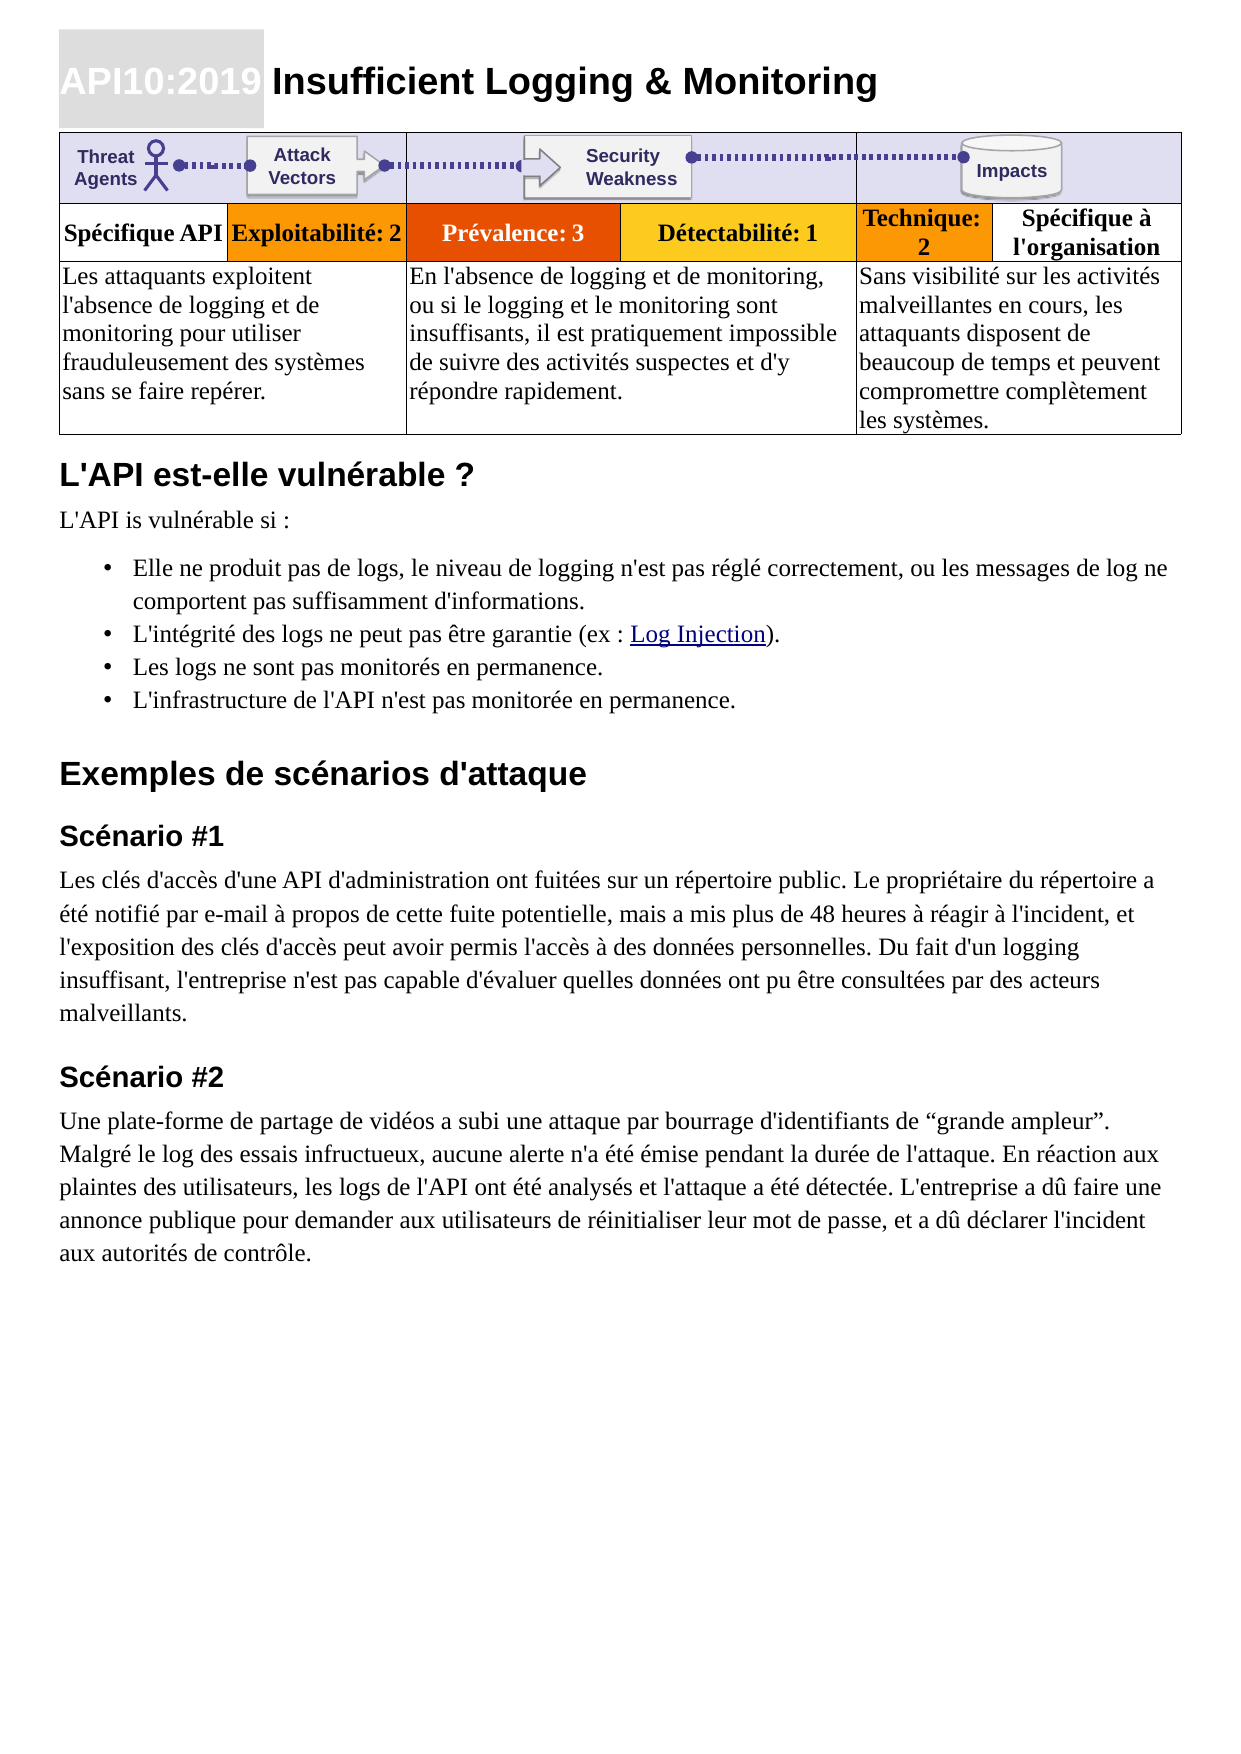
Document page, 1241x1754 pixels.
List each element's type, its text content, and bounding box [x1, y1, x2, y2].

table_cell Exploitabilité: 2 [228, 204, 406, 261]
table_cell Spécifique API [60, 204, 227, 261]
table_header [60, 133, 227, 203]
table_header [227, 133, 406, 203]
text Les clés d'accès d'une API d'administration ont fuitées sur un répertoire public. Le propriétaire du répertoire a été notifié par e-mail à propos de cette fuite potentielle, mais a mis plus de 48 heures à réagir à l'incident, et l'exposition des clés d'accès peut avoir permis l'accès à des données personnelles. Du fait d'un logging insuffisant, l'entreprise n'est pas capable d'évaluer quelles données ont pu être consultées par des acteurs malveillants. [59, 866, 1181, 1026]
subtitle Scénario #1 [59, 819, 1181, 853]
subtitle Scénario #2 [59, 1060, 1181, 1094]
text L'API is vulnérable si : [59, 506, 1181, 534]
table_header [992, 133, 1181, 203]
table_cell Spécifique à l'organisation [993, 204, 1181, 261]
subtitle Exemples de scénarios d'attaque [59, 754, 1181, 792]
list Elle ne produit pas de logs, le niveau de logging n'est pas réglé correctement, ou les messages de log ne comportent pas suffisamment d'informations. [103, 553, 1181, 615]
list Les logs ne sont pas monitorés en permanence. [103, 652, 1181, 681]
list L'intégrité des logs ne peut pas être garantie (ex : Log Injection). [103, 619, 1181, 648]
table_header [407, 133, 620, 203]
text Une plate-forme de partage de vidéos a subi une attaque par bourrage d'identifiants de “grande ampleur”. Malgré le log des essais infructueux, aucune alerte n'a été émise pendant la durée de l'attaque. En réaction aux plaintes des utilisateurs, les logs de l'API ont été analysés et l'attaque a été détectée. L'entreprise a dû faire une annonce publique pour demander aux utilisateurs de réinitialiser leur mot de passe, et a dû déclarer l'incident aux autorités de contrôle. [59, 1106, 1181, 1267]
table_header [620, 133, 856, 203]
table_cell Prévalence: 3 [407, 204, 620, 261]
table_header [857, 133, 992, 203]
table_cell Technique: 2 [857, 204, 992, 261]
table_cell Les attaquants exploitent l'absence de logging et de monitoring pour utiliser frauduleusement des systèmes sans se faire repérer. [60, 262, 406, 433]
subtitle L'API est-elle vulnérable ? [59, 454, 1181, 493]
table_cell En l'absence de logging et de monitoring, ou si le logging et le monitoring sont insuffisants, il est pratiquement impossible de suivre des activités suspectes et d'y répondre rapidement. [407, 262, 856, 433]
table_cell Détectabilité: 1 [621, 204, 856, 261]
list L'infrastructure de l'API n'est pas monitorée en permanence. [103, 685, 1181, 714]
table_cell Sans visibilité sur les activités malveillantes en cours, les attaquants disposent de beaucoup de temps et peuvent compromettre complètement les systèmes. [857, 262, 1181, 433]
